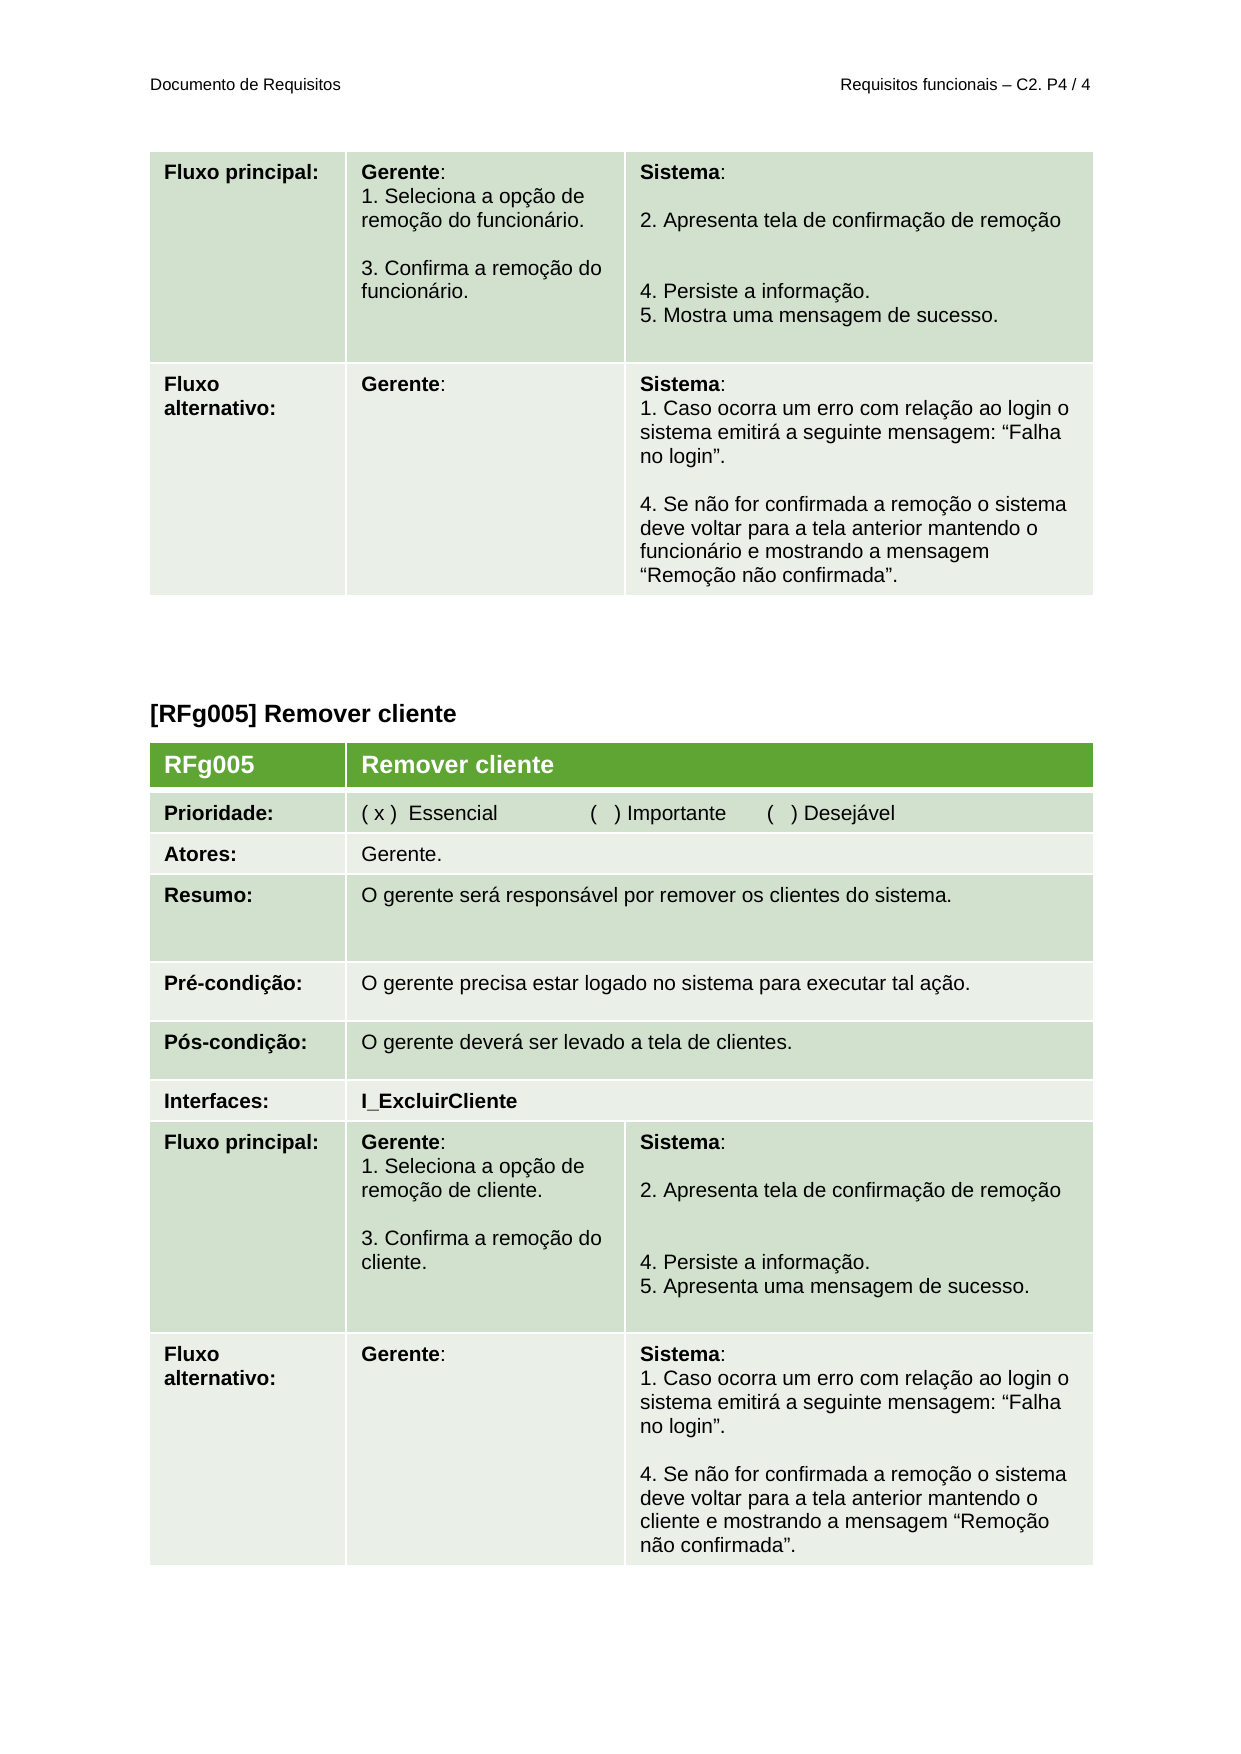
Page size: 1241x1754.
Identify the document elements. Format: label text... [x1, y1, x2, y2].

table_header Remover cliente [347, 743, 1093, 787]
table_cell Sistema: 2. Apresenta tela de confirmação de remoção 4. Persiste a informação. 5. Mostra uma mensagem de sucesso. [626, 152, 1093, 362]
table_header RFg005 [150, 743, 345, 787]
table_cell Sistema: 2. Apresenta tela de confirmação de remoção 4. Persiste a informação. 5. Apresenta uma mensagem de sucesso. [626, 1122, 1093, 1332]
table_cell Pós-condição: [150, 1022, 345, 1079]
table_cell Fluxo principal: [150, 152, 345, 362]
table_cell Fluxo alternativo: [150, 1334, 345, 1565]
table_cell O gerente precisa estar logado no sistema para executar tal ação. [347, 963, 1093, 1020]
table_cell Atores: [150, 834, 345, 873]
table_cell Gerente: [347, 364, 624, 595]
table_cell Gerente: 1. Seleciona a opção de remoção do funcionário. 3. Confirma a remoção do funcionário. [347, 152, 624, 362]
table_cell Fluxo principal: [150, 1122, 345, 1332]
table_cell O gerente deverá ser levado a tela de clientes. [347, 1022, 1093, 1079]
table_cell O gerente será responsável por remover os clientes do sistema. [347, 875, 1093, 961]
text [RFg005] Remover cliente [150, 699, 1090, 728]
table_cell Gerente: [347, 1334, 624, 1565]
table_cell Interfaces: [150, 1081, 345, 1120]
table_cell Pré-condição: [150, 963, 345, 1020]
table_cell Gerente: 1. Seleciona a opção de remoção de cliente. 3. Confirma a remoção do cliente. [347, 1122, 624, 1332]
table_cell Sistema: 1. Caso ocorra um erro com relação ao login o sistema emitirá a seguinte mensagem: “Falha no login”. 4. Se não for confirmada a remoção o sistema deve voltar para a tela anterior mantendo o cliente e mostrando a mensagem “Remoção não confirmada”. [626, 1334, 1093, 1565]
table_cell Prioridade: [150, 793, 345, 832]
table_cell Resumo: [150, 875, 345, 961]
table_cell I_ExcluirCliente [347, 1081, 1093, 1120]
table_cell Gerente. [347, 834, 1093, 873]
table_cell ( x ) Essencial ( ) Importante ( ) Desejável [347, 793, 1093, 832]
table_cell Sistema: 1. Caso ocorra um erro com relação ao login o sistema emitirá a seguinte mensagem: “Falha no login”. 4. Se não for confirmada a remoção o sistema deve voltar para a tela anterior mantendo o funcionário e mostrando a mensagem “Remoção não confirmada”. [626, 364, 1093, 595]
table_cell Fluxo alternativo: [150, 364, 345, 595]
